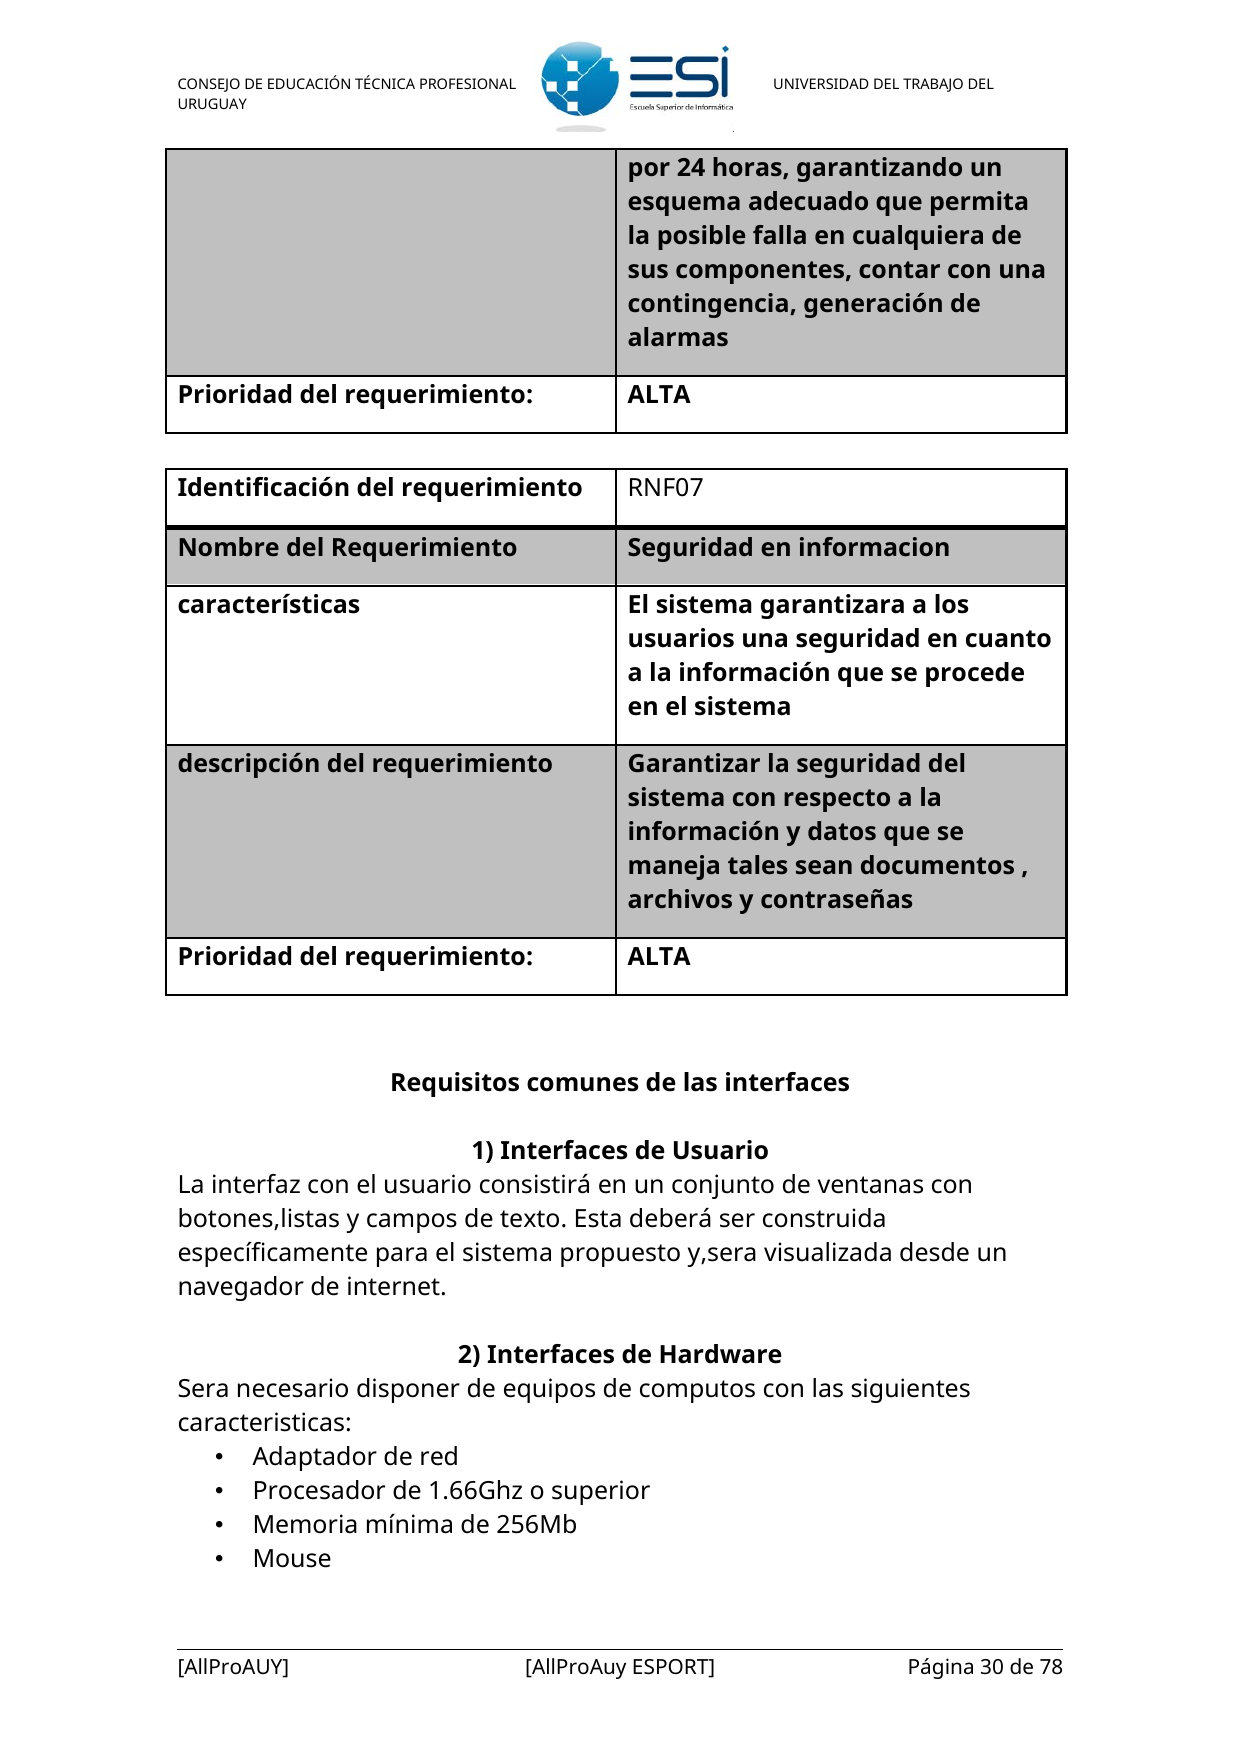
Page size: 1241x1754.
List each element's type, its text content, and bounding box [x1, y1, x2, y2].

list Procesador de 1.66Ghz o superior [215, 1473, 1063, 1507]
table_cell ALTA [617, 377, 1065, 432]
table_cell por 24 horas, garantizando un esquema adecuado que permita la posible falla en cualquiera de sus componentes, contar con una contingencia, generación de alarmas [617, 150, 1065, 375]
table_cell El sistema garantizara a los usuarios una seguridad en cuanto a la información que se procede en el sistema [617, 587, 1065, 744]
table_cell [167, 150, 615, 375]
table_cell descripción del requerimiento [167, 746, 615, 937]
table_cell Prioridad del requerimiento: [167, 377, 615, 432]
table_cell Prioridad del requerimiento: [167, 939, 615, 994]
table_cell Garantizar la seguridad del sistema con respecto a la información y datos que se maneja tales sean documentos , archivos y contraseñas [617, 746, 1065, 937]
text Requisitos comunes de las interfaces [177, 1064, 1063, 1098]
table_header RNF07 [617, 470, 1065, 525]
text 1) Interfaces de Usuario [177, 1132, 1063, 1166]
picture [534, 39, 734, 132]
table_cell Nombre del Requerimiento [167, 530, 615, 584]
table_header Identificación del requerimiento [167, 470, 615, 525]
text La interfaz con el usuario consistirá en un conjunto de ventanas con botones,listas y campos de texto. Esta deberá ser construida específicamente para el sistema propuesto y,sera visualizada desde un navegador de internet. [177, 1166, 1063, 1303]
list Mouse [215, 1541, 1063, 1575]
table_cell características [167, 587, 615, 744]
list Memoria mínima de 256Mb [215, 1507, 1063, 1541]
table_cell Seguridad en informacion [617, 530, 1065, 584]
text 2) Interfaces de Hardware [177, 1337, 1063, 1371]
list Adaptador de red [215, 1439, 1063, 1473]
table_cell ALTA [617, 939, 1065, 994]
text Sera necesario disponer de equipos de computos con las siguientes caracteristicas: [177, 1371, 1063, 1439]
